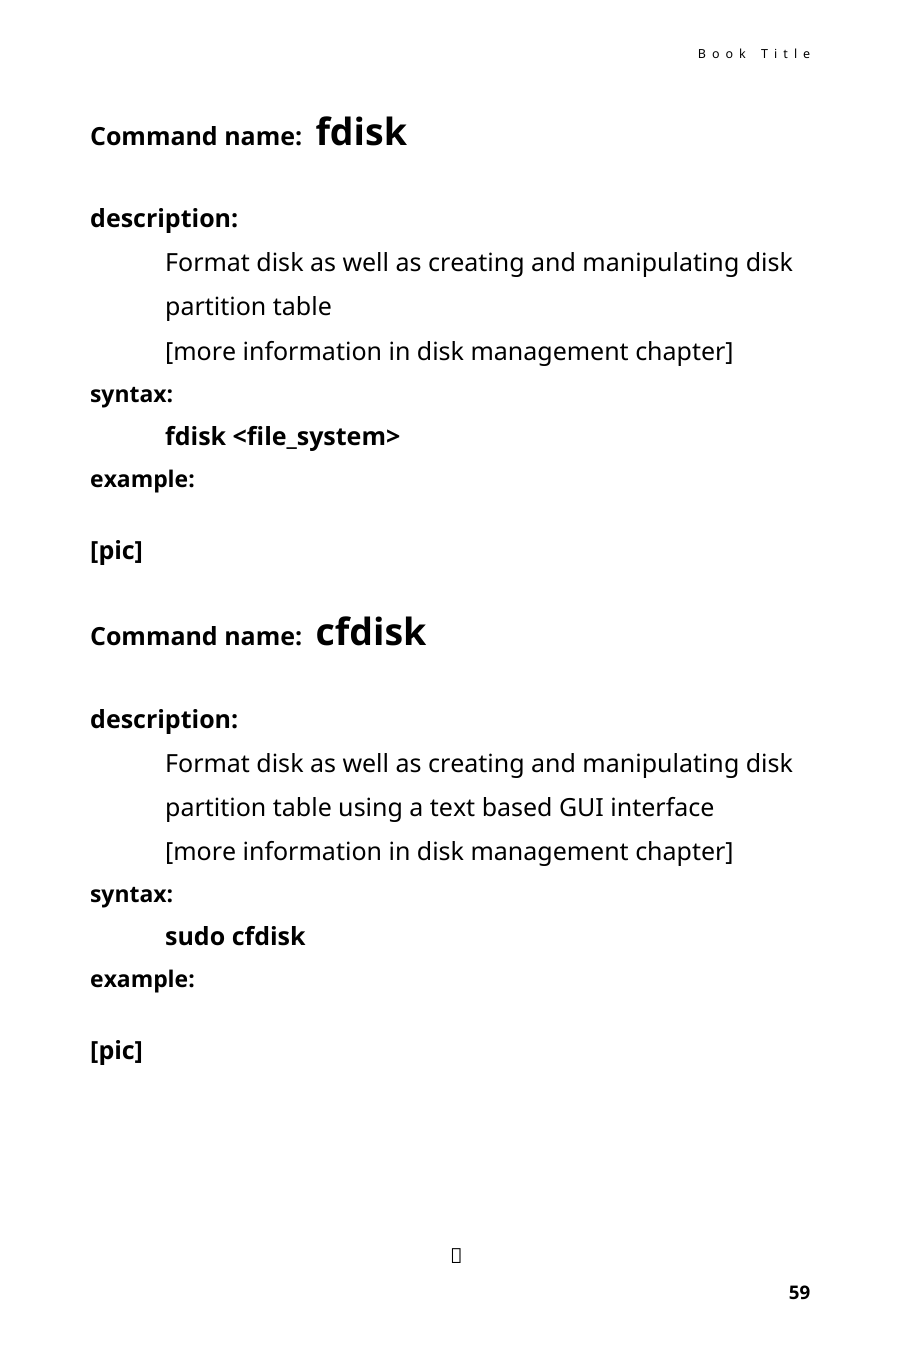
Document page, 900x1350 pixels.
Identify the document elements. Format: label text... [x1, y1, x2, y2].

text Command name: fdisk [90, 105, 810, 156]
text Format disk as well as creating and manipulating disk partition table using a text based GUI interface [90, 746, 810, 824]
text sudo cfdisk [90, 919, 810, 953]
text syntax: [90, 378, 810, 409]
text description: [90, 701, 810, 735]
text [more information in disk management chapter] [90, 834, 810, 868]
text fdisk <file_system> [90, 418, 810, 452]
text example: [90, 462, 810, 494]
text description: [90, 201, 810, 234]
text Format disk as well as creating and manipulating disk partition table [90, 245, 810, 323]
text example: [90, 963, 810, 994]
text Command name: cfdisk [90, 606, 810, 657]
text [pic] [90, 1033, 810, 1067]
text [pic] [90, 532, 810, 566]
text syntax: [90, 878, 810, 909]
text [more information in disk management chapter] [90, 333, 810, 367]
